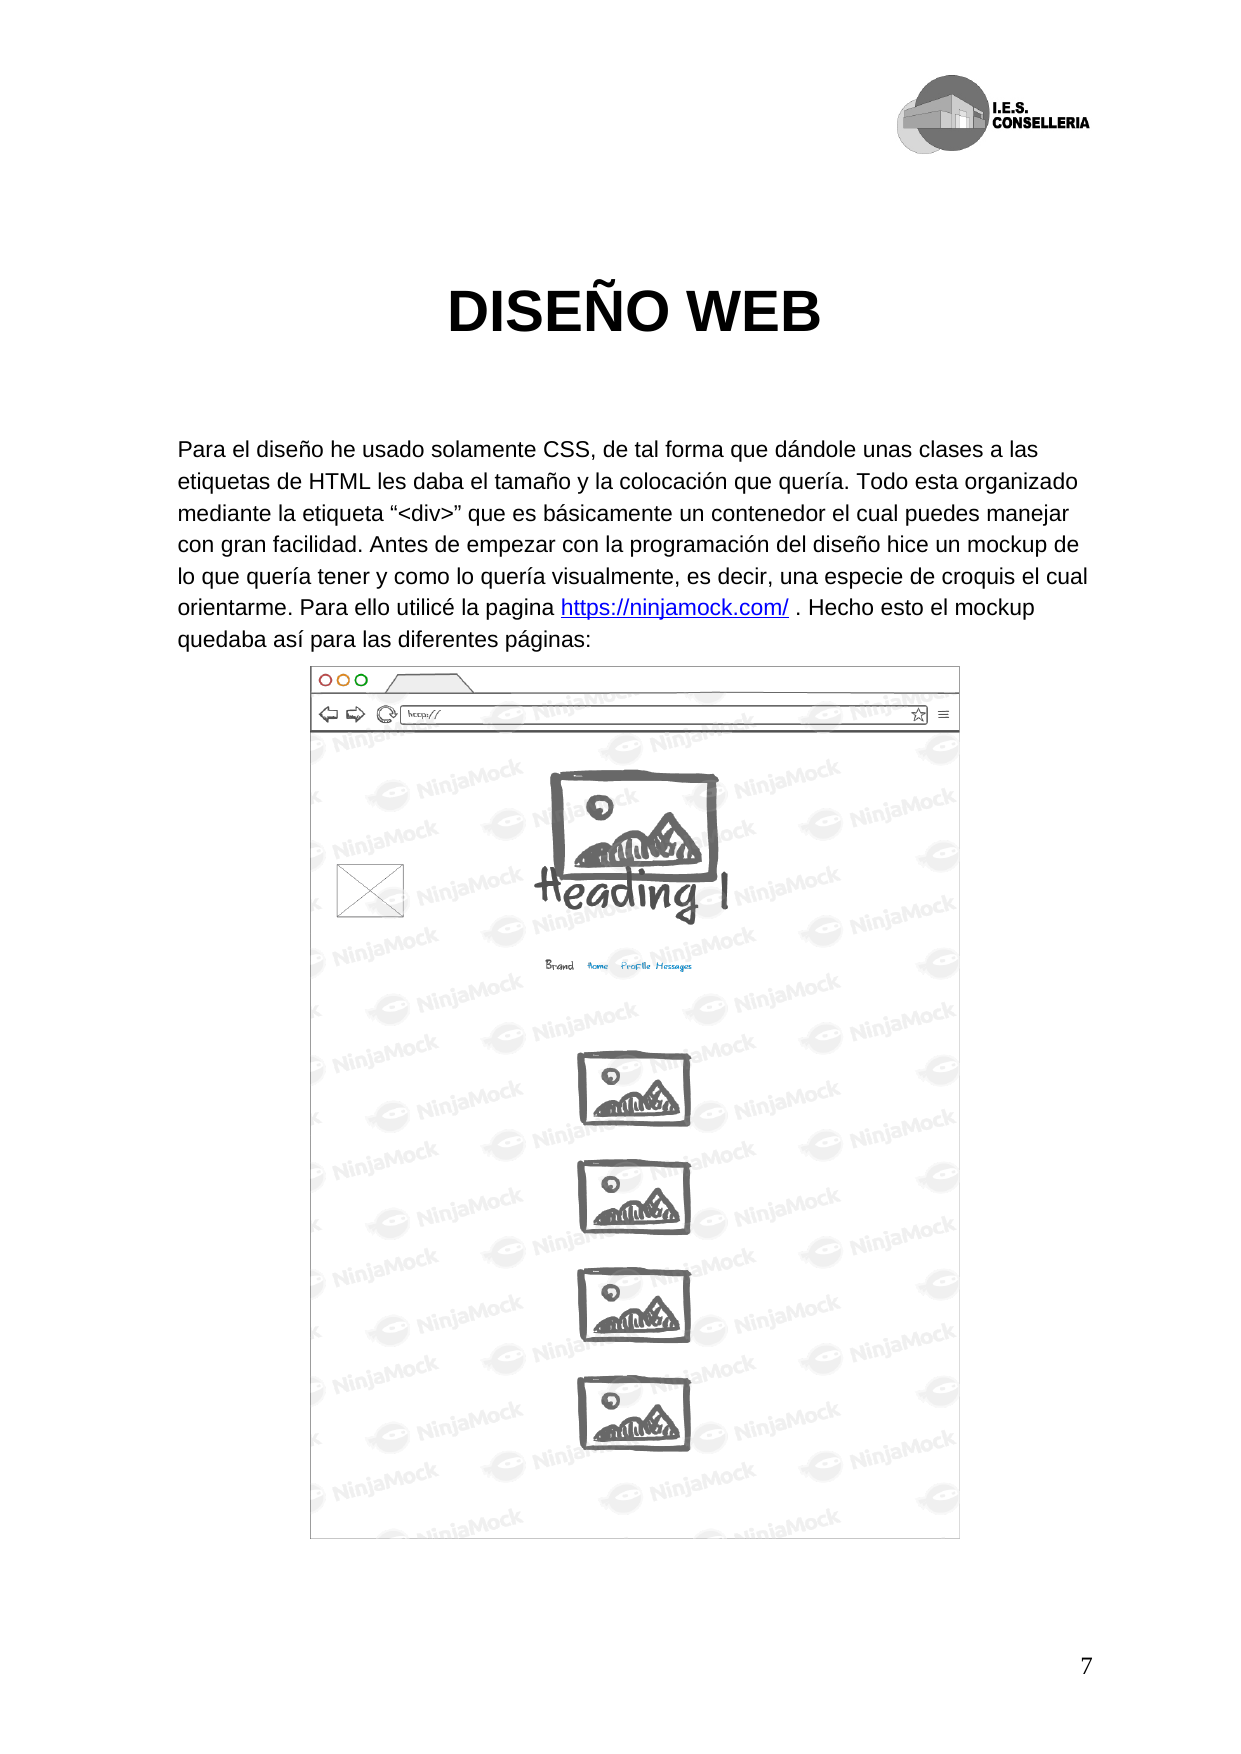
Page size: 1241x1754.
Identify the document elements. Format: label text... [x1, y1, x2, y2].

picture [894, 73, 1093, 155]
text Para el diseño he usado solamente CSS, de tal forma que dándole unas clases a las etiquetas de HTML les daba el tamaño y la colocación que quería. Todo esta organizado mediante la etiqueta “<div>” que es básicamente un contenedor el cual puedes manejar con gran facilidad. Antes de empezar con la programación del diseño hice un mockup de lo que quería tener y como lo quería visualmente, es decir, una especie de croquis el cual orientarme. Para ello utilicé la pagina https://ninjamock.com/ . Hecho esto el mockup quedaba así para las diferentes páginas: [177, 436, 1092, 652]
title DISEÑO WEB [177, 276, 1092, 343]
picture [310, 666, 960, 1539]
